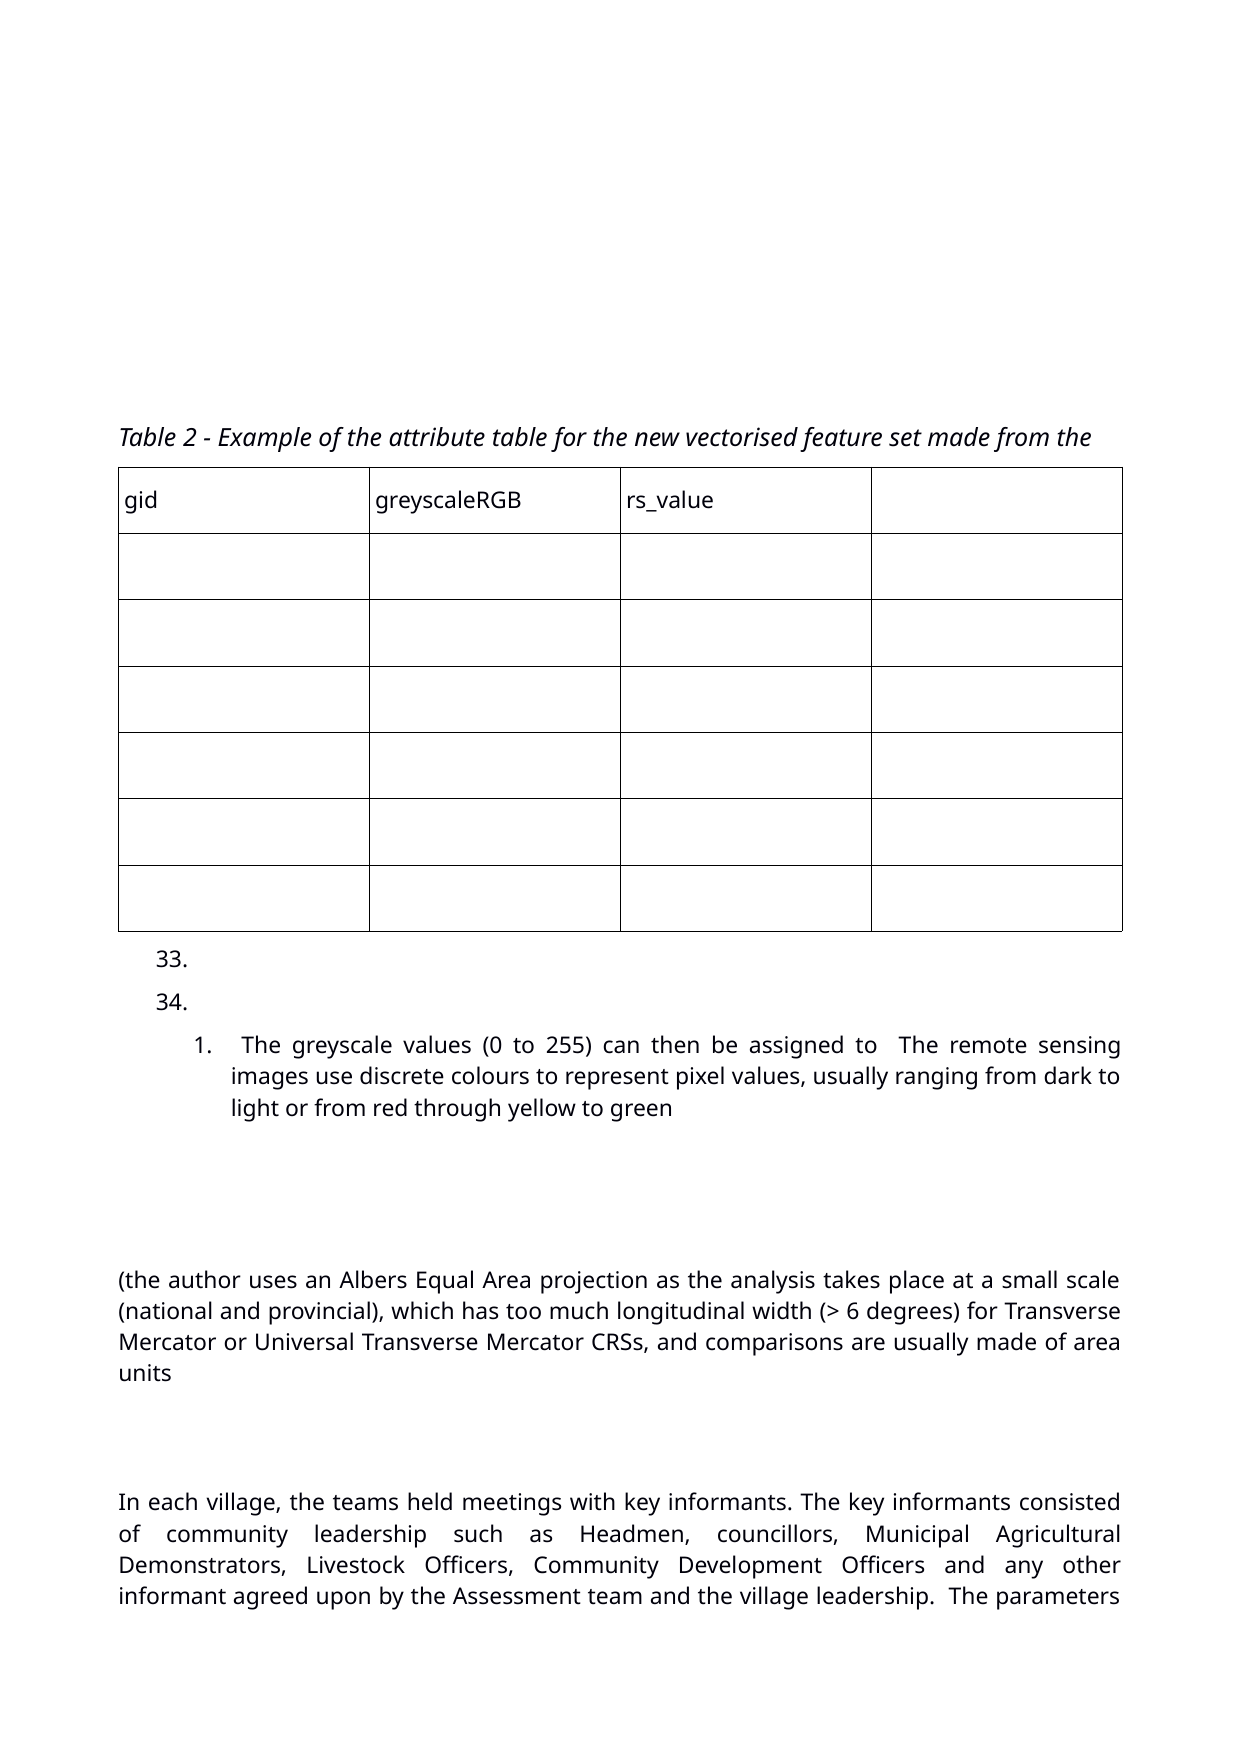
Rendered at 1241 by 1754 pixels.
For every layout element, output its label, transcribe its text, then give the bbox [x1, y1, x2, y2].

table_cell [621, 866, 871, 931]
table_cell [119, 667, 369, 732]
table_cell [872, 667, 1122, 732]
table_cell [872, 866, 1122, 931]
table_header greyscaleRGB [370, 468, 620, 533]
table_cell [621, 600, 871, 666]
table_cell [621, 733, 871, 798]
table_cell [370, 733, 620, 798]
table_cell [119, 866, 369, 931]
table_header [872, 468, 1122, 533]
table_header gid [119, 468, 369, 533]
text (the author uses an Albers Equal Area projection as the analysis takes place at a small scale (national and provincial), which has too much longitudinal width (> 6 degrees) for Transverse Mercator or Universal Transverse Mercator CRSs, and comparisons are usually made of area units [118, 1263, 1122, 1388]
table_cell [872, 799, 1122, 865]
table_cell [621, 534, 871, 599]
table_cell [119, 534, 369, 599]
table_cell [119, 733, 369, 798]
table_cell [621, 799, 871, 865]
table_cell [872, 733, 1122, 798]
text Table 2 - Example of the attribute table for the new vectorised feature set made from the [118, 420, 1122, 454]
table_cell [370, 667, 620, 732]
table_cell [370, 534, 620, 599]
list The greyscale values (0 to 255) can then be assigned to The remote sensing images use discrete colours to represent pixel values, usually ranging from dark to light or from red through yellow to green [193, 1029, 1122, 1123]
table_cell [872, 534, 1122, 599]
table_cell [370, 866, 620, 931]
table_cell [370, 600, 620, 666]
table_cell [621, 667, 871, 732]
table_cell [119, 799, 369, 865]
table_cell [370, 799, 620, 865]
text In each village, the teams held meetings with key informants. The key informants consisted of community leadership such as Headmen, councillors, Municipal Agricultural Demonstrators, Livestock Officers, Community Development Officers and any other informant agreed upon by the Assessment team and the village leadership. The parameters [118, 1486, 1122, 1611]
table_cell [872, 600, 1122, 666]
table_header rs_value [621, 468, 871, 533]
table_cell [119, 600, 369, 666]
